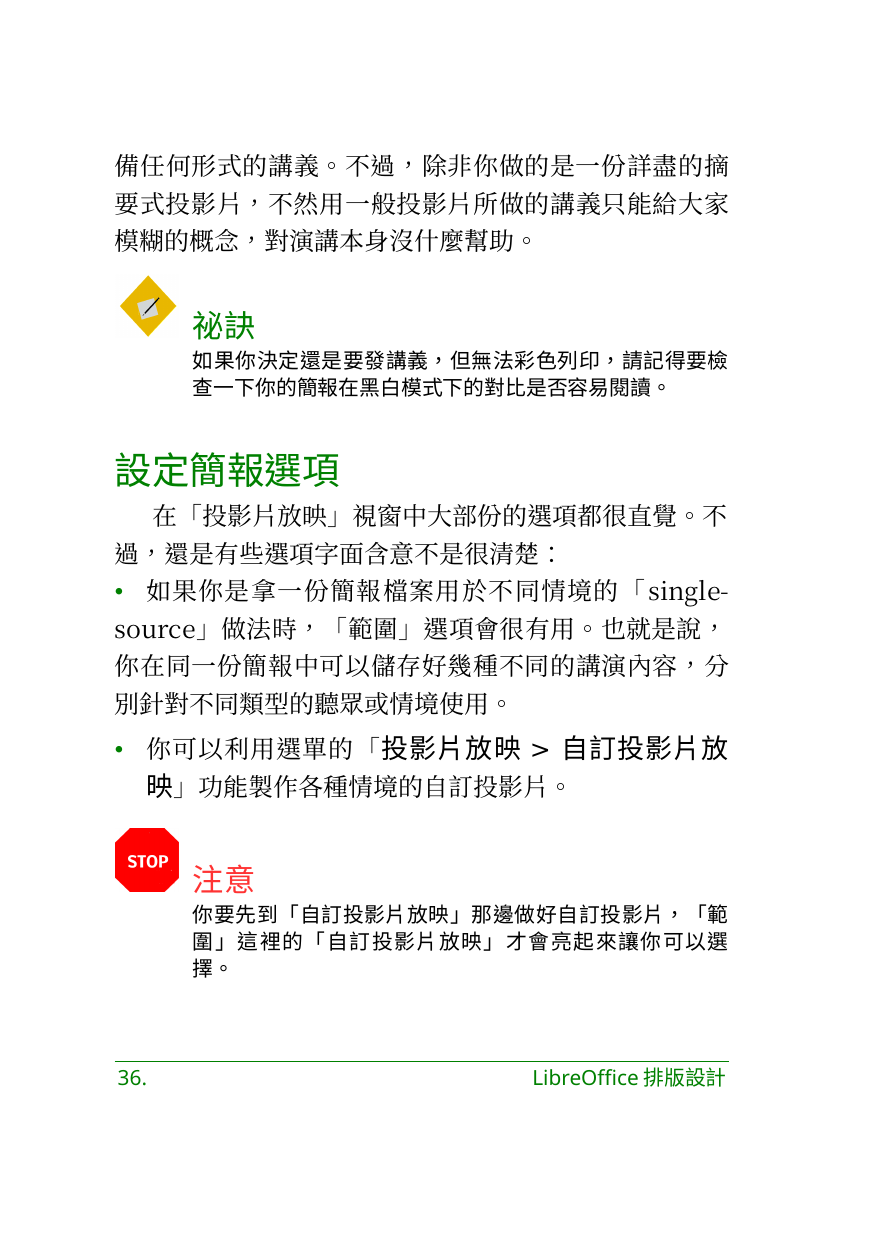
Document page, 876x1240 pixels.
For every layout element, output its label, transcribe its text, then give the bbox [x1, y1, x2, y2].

list 你可以利用選單的「投影片放映 > 自訂投影片放映」功能製作各種情境的自訂投影片。 [114, 729, 729, 804]
text 你要先到「自訂投影片放映」那邊做好自訂投影片，「範圍」這裡的「自訂投影片放映」才會亮起來讓你可以選擇。 [193, 900, 729, 982]
text 在「投影片放映」視窗中大部份的選項都很直覺。不過，還是有些選項字面含意不是很清楚： [114, 496, 729, 571]
text 如果你決定還是要發講義，但無法彩色列印，請記得要檢查一下你的簡報在黑白模式下的對比是否容易閱讀。 [193, 346, 729, 401]
picture [115, 828, 179, 892]
list 注意 [114, 828, 729, 900]
picture [115, 274, 179, 338]
subtitle 設定簡報選項 [114, 441, 729, 496]
text 備任何形式的講義。不過，除非你做的是一份詳盡的摘要式投影片，不然用一般投影片所做的講義只能給大家模糊的概念，對演講本身沒什麼幫助。 [114, 146, 729, 258]
list 祕訣 [114, 274, 729, 346]
list 如果你是拿一份簡報檔案用於不同情境的「single-source」做法時，「範圍」選項會很有用。也就是說，你在同一份簡報中可以儲存好幾種不同的講演內容，分別針對不同類型的聽眾或情境使用。 [114, 571, 729, 721]
